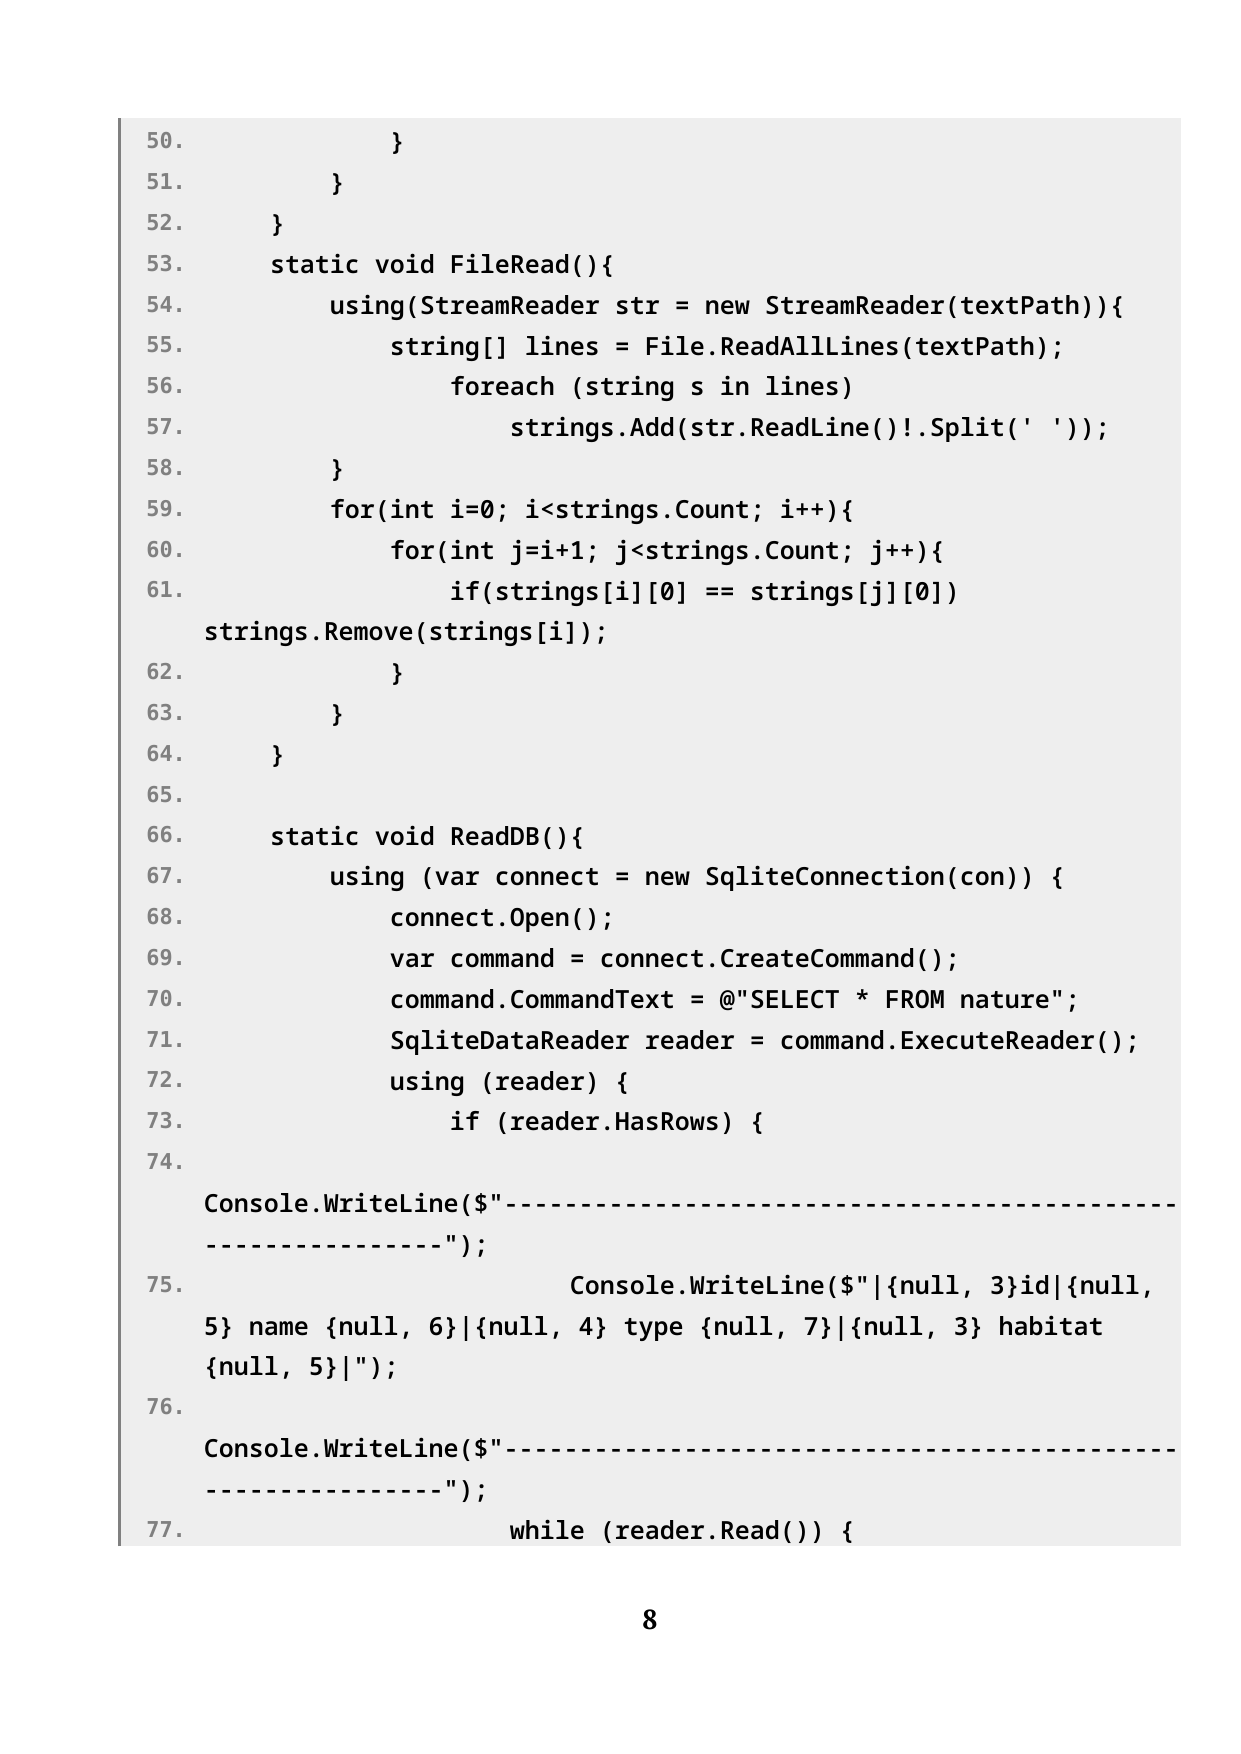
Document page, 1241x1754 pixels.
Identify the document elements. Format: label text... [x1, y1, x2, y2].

list string[] lines = File.ReadAllLines(textPath); [121, 322, 1181, 362]
list foreach (string s in lines) [121, 363, 1181, 403]
list for(int i=0; i<strings.Count; i++){ [121, 486, 1181, 526]
list connect.Open(); [121, 894, 1181, 934]
list static void ReadDB(){ [121, 812, 1181, 852]
list if (reader.HasRows) { [121, 1098, 1181, 1138]
list command.CommandText = @"SELECT * FROM nature"; [121, 976, 1181, 1016]
list while (reader.Read()) { [121, 1506, 1181, 1546]
list SqliteDataReader reader = command.ExecuteReader(); [121, 1016, 1181, 1056]
list } [121, 159, 1181, 199]
list Console.WriteLine($"-------------------------------------------------------------"); [121, 1139, 1181, 1261]
list Console.WriteLine($"|{null, 3}id|{null, 5} name {null, 6}|{null, 4} type {null, 7}|{null, 3} habitat {null, 5}|"); [121, 1261, 1181, 1383]
list Console.WriteLine($"-------------------------------------------------------------"); [121, 1384, 1181, 1506]
list strings.Add(str.ReadLine()!.Split(' ')); [121, 404, 1181, 444]
list using (reader) { [121, 1057, 1181, 1097]
list } [121, 118, 1181, 158]
list static void FileRead(){ [121, 241, 1181, 281]
list } [121, 690, 1181, 730]
list for(int j=i+1; j<strings.Count; j++){ [121, 526, 1181, 566]
list using (var connect = new SqliteConnection(con)) { [121, 853, 1181, 893]
list } [121, 200, 1181, 240]
list using(StreamReader str = new StreamReader(textPath)){ [121, 281, 1181, 321]
list } [121, 731, 1181, 771]
list } [121, 445, 1181, 485]
list if(strings[i][0] == strings[j][0]) strings.Remove(strings[i]); [121, 567, 1181, 648]
list } [121, 649, 1181, 689]
list var command = connect.CreateCommand(); [121, 935, 1181, 975]
